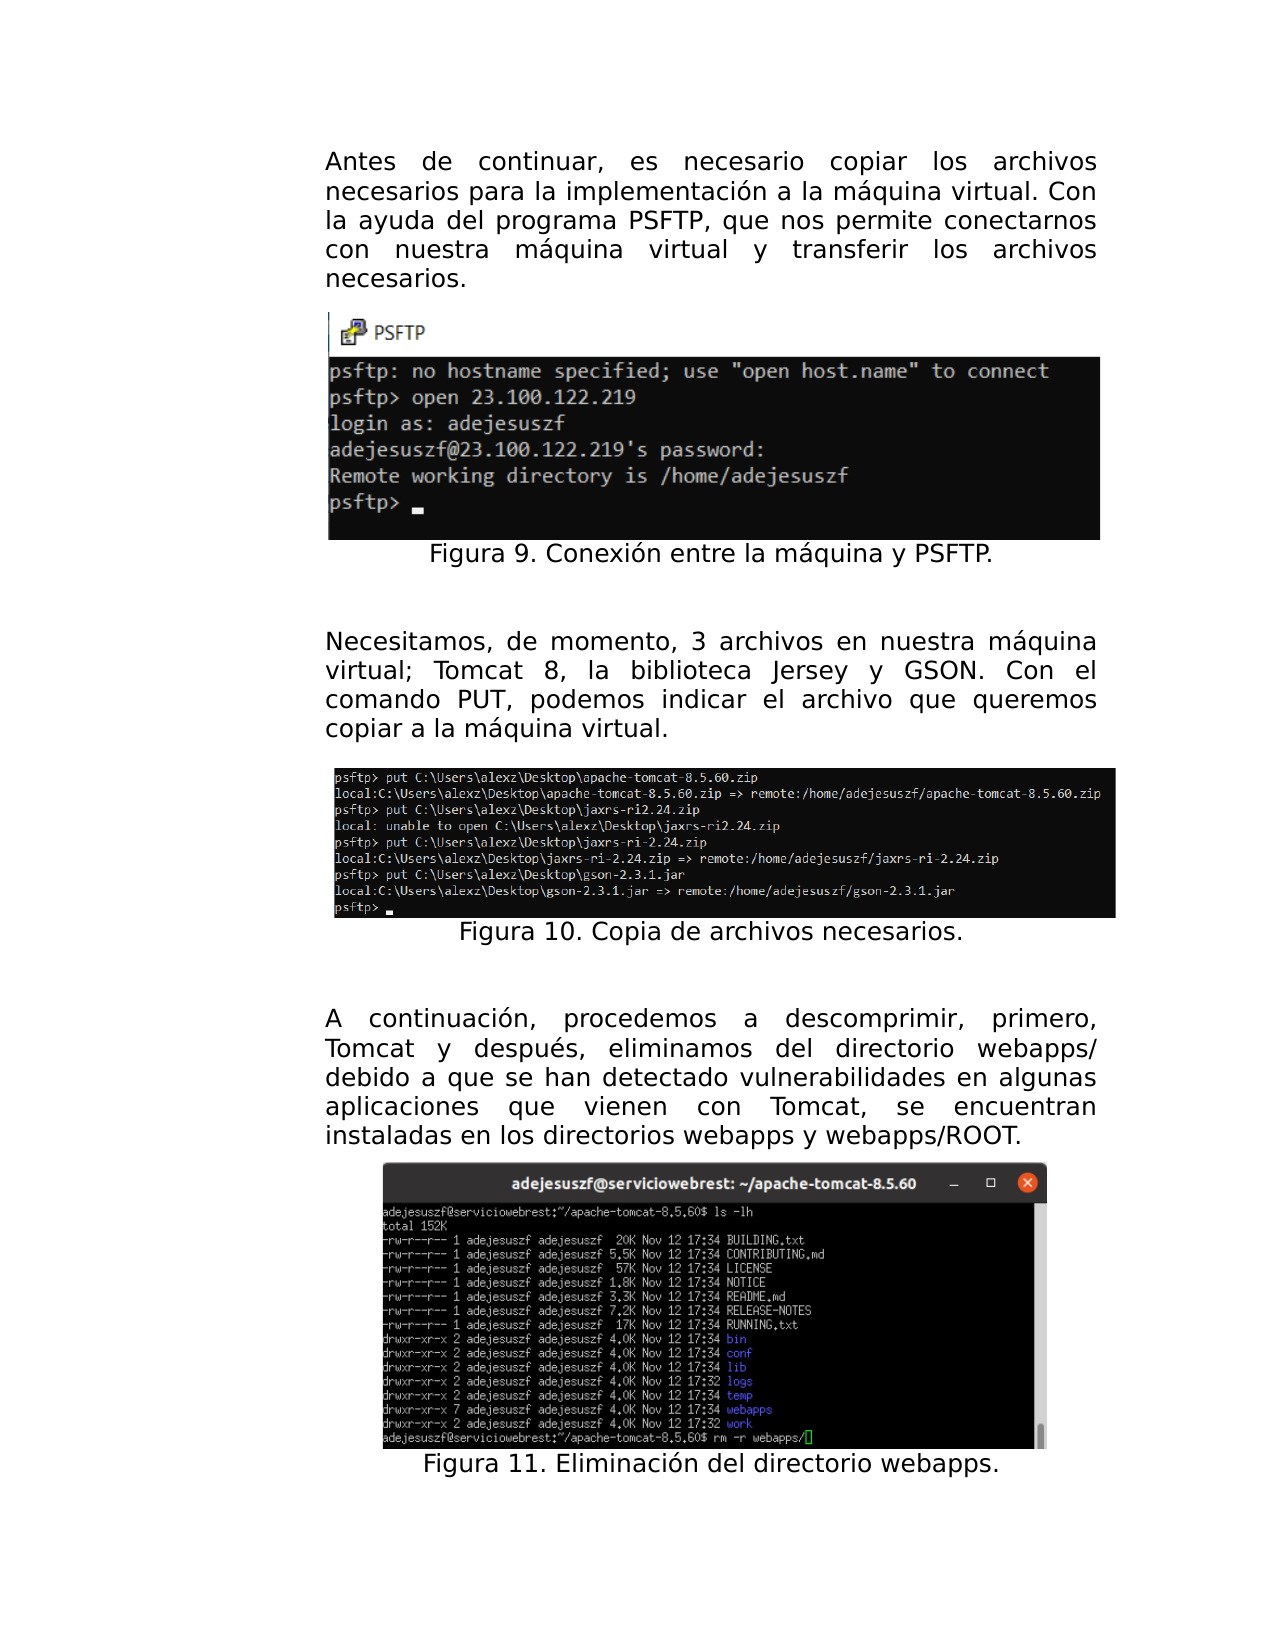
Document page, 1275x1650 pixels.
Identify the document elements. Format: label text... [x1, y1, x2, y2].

text Figura 10. Copia de archivos necesarios. [325, 744, 1098, 946]
text Necesitamos, de momento, 3 archivos en nuestra máquina virtual; Tomcat 8, la biblioteca Jersey y GSON. Con el comando PUT, podemos indicar el archivo que queremos copiar a la máquina virtual. [325, 627, 1098, 744]
picture [334, 786, 1116, 918]
text Figura 11. Eliminación del directorio webapps. [325, 1151, 1098, 1478]
picture [328, 312, 470, 425]
text Antes de continuar, es necesario copiar los archivos necesarios para la implementación a la máquina virtual. Con la ayuda del programa PSFTP, que nos permite conectarnos con nuestra máquina virtual y transferir los archivos necesarios. [325, 148, 1098, 293]
picture [762, 1162, 1047, 1449]
text A continuación, procedemos a descomprimir, primero, Tomcat y después, eliminamos del directorio webapps/ debido a que se han detectado vulnerabilidades en algunas aplicaciones que vienen con Tomcat, se encuentran instaladas en los directorios webapps y webapps/ROOT. [325, 1005, 1098, 1151]
text Figura 9. Conexión entre la máquina y PSFTP. [325, 293, 1098, 569]
